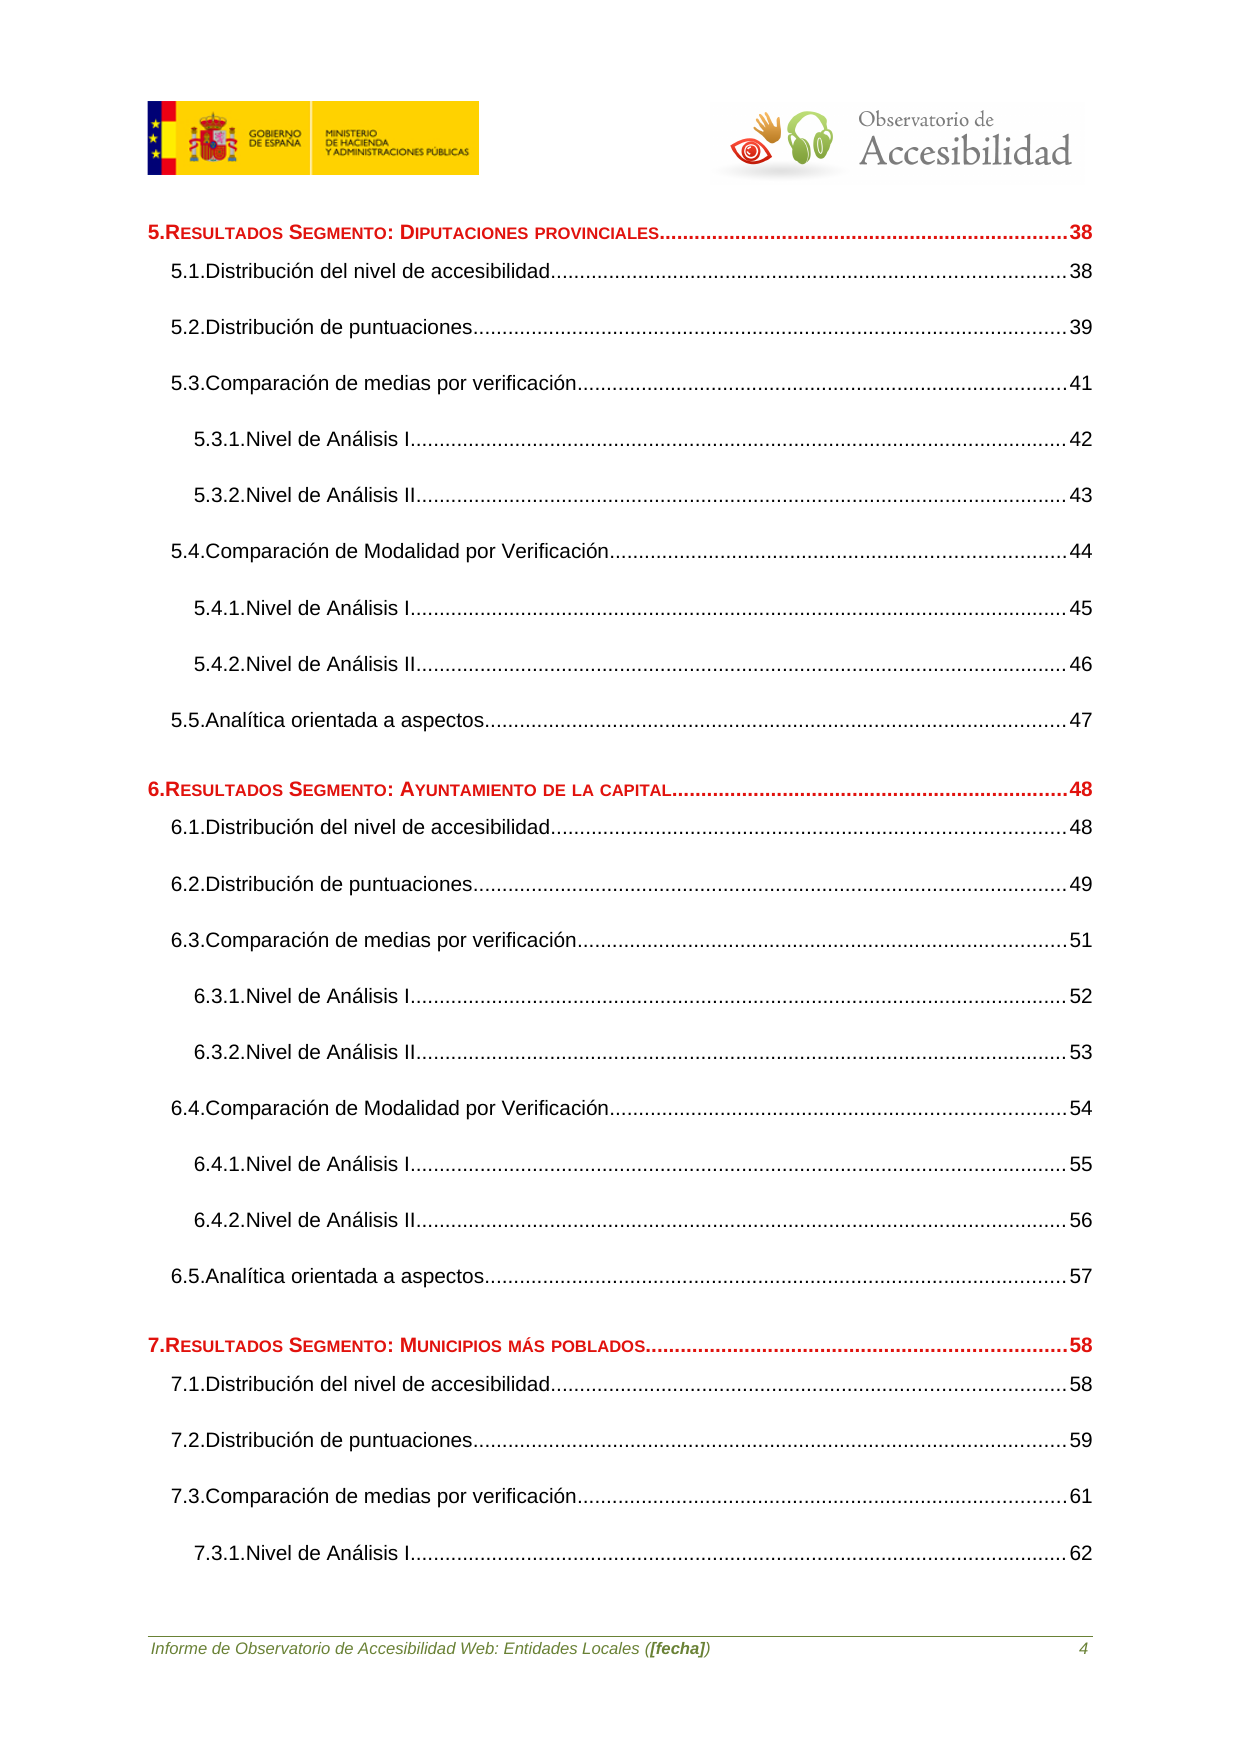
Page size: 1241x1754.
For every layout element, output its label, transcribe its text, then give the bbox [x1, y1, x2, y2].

text 7.2.Distribución de puntuaciones 59 [171, 1428, 1092, 1452]
text 7.3.Comparación de medias por verificación 61 [171, 1484, 1092, 1508]
text 6.2.Distribución de puntuaciones 49 [171, 871, 1092, 895]
text 5.2.Distribución de puntuaciones 39 [171, 315, 1092, 339]
text 6.4.2.Nivel de Análisis II 56 [193, 1208, 1092, 1232]
text 5.1.Distribución del nivel de accesibilidad 38 [171, 258, 1092, 282]
text 6.4.Comparación de Modalidad por Verificación 54 [171, 1096, 1092, 1120]
text 6.4.1.Nivel de Análisis I 55 [193, 1152, 1092, 1176]
text 5.Resultados Segmento: Diputaciones provinciales 38 [148, 220, 1092, 244]
text 5.3.Comparación de medias por verificación 41 [171, 371, 1092, 395]
text 5.4.1.Nivel de Análisis I 45 [193, 595, 1092, 619]
text 6.3.2.Nivel de Análisis II 53 [193, 1040, 1092, 1064]
picture [710, 102, 1086, 185]
text 6.3.Comparación de medias por verificación 51 [171, 927, 1092, 951]
text 7.3.1.Nivel de Análisis I 62 [193, 1540, 1092, 1564]
text 5.5.Analítica orientada a aspectos 47 [171, 708, 1092, 732]
text 5.4.2.Nivel de Análisis II 46 [193, 652, 1092, 676]
picture [147, 101, 479, 175]
text 6.3.1.Nivel de Análisis I 52 [193, 984, 1092, 1008]
text 5.3.1.Nivel de Análisis I 42 [193, 427, 1092, 451]
text 5.4.Comparación de Modalidad por Verificación 44 [171, 539, 1092, 563]
text 7.Resultados Segmento: Municipios más poblados 58 [148, 1333, 1092, 1357]
text 7.1.Distribución del nivel de accesibilidad 58 [171, 1372, 1092, 1396]
text 6.5.Analítica orientada a aspectos 57 [171, 1264, 1092, 1288]
text 6.1.Distribución del nivel de accesibilidad 48 [171, 815, 1092, 839]
text 5.3.2.Nivel de Análisis II 43 [193, 483, 1092, 507]
text 6.Resultados Segmento: Ayuntamiento de la capital 48 [148, 776, 1092, 800]
